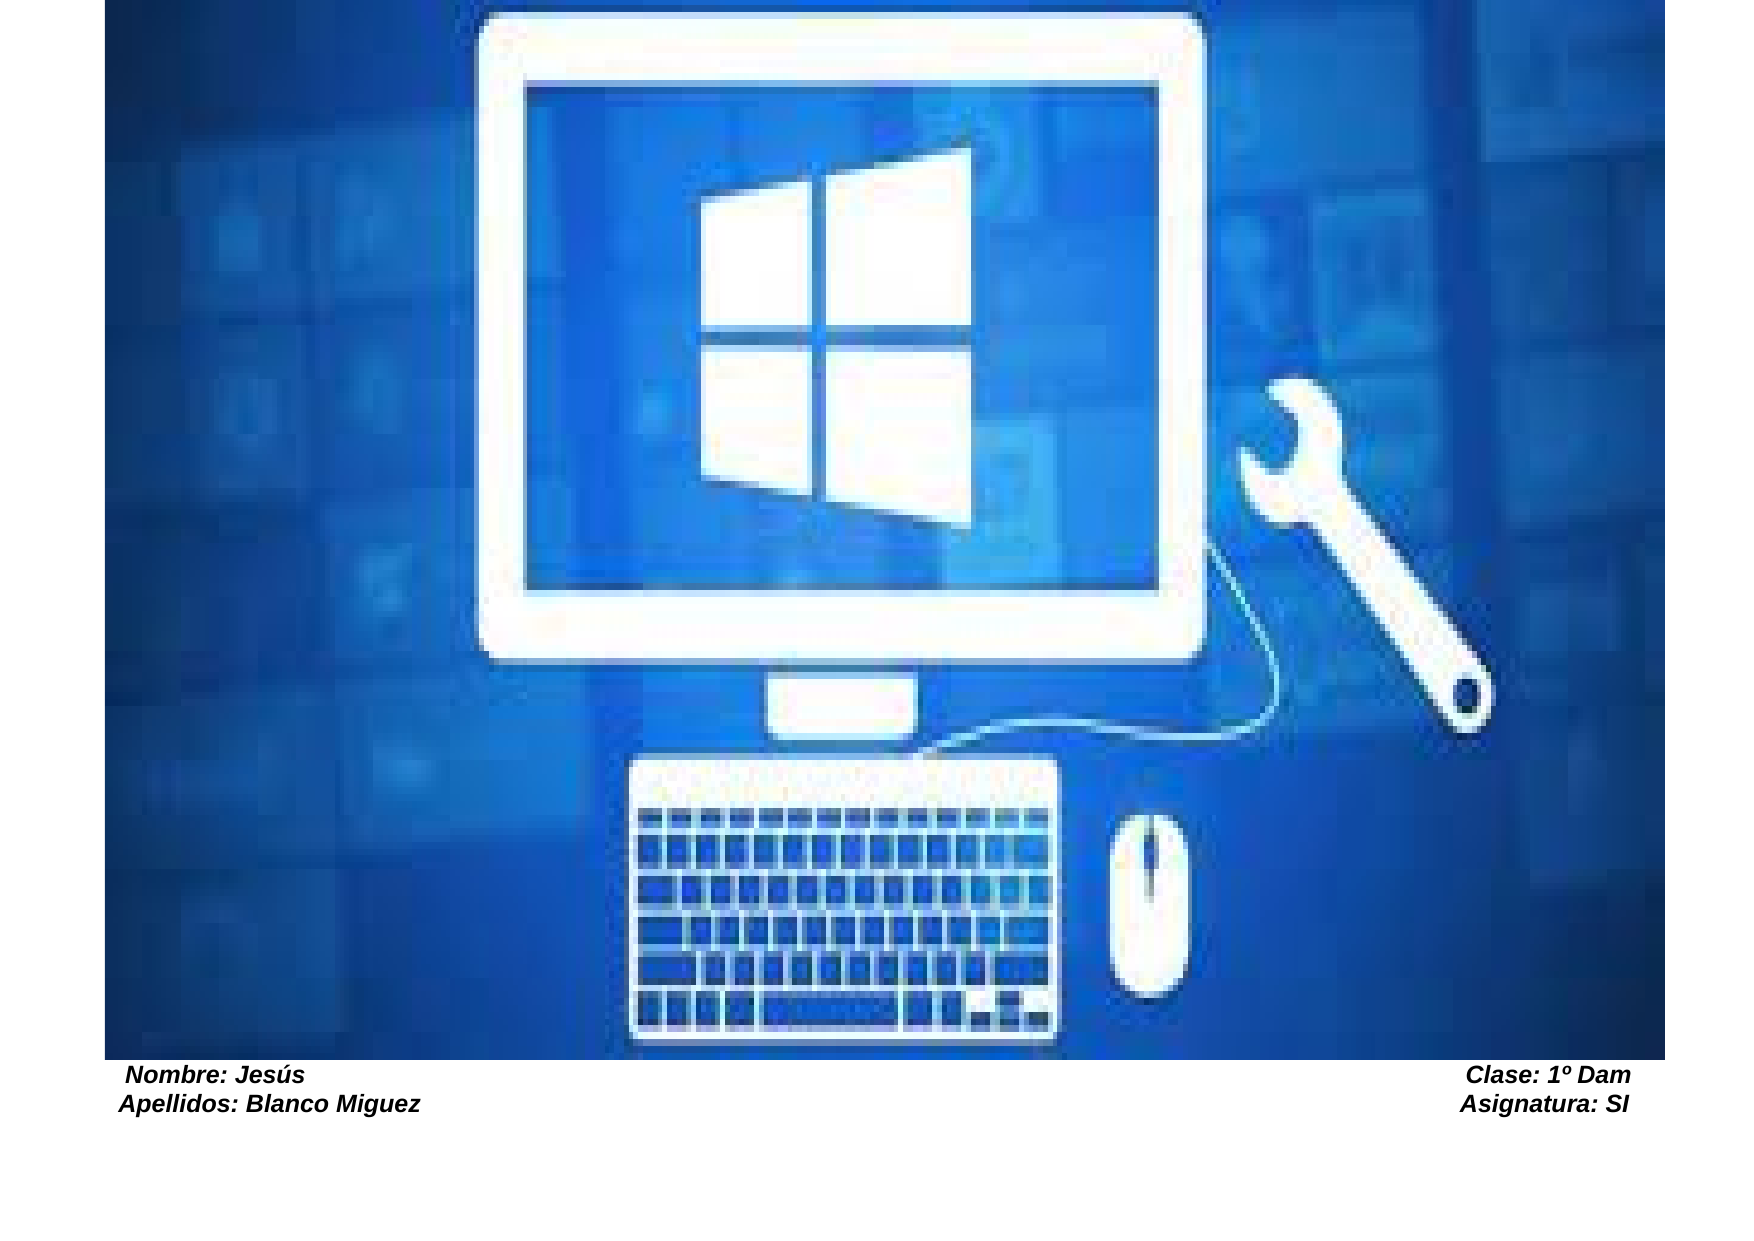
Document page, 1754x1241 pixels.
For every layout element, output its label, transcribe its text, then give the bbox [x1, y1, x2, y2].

text Nombre: Jesús Clase: 1º Dam [118, 1060, 1636, 1089]
picture [104, 0, 1665, 1060]
text Apellidos: Blanco Miguez Asignatura: SI [118, 1089, 1636, 1117]
